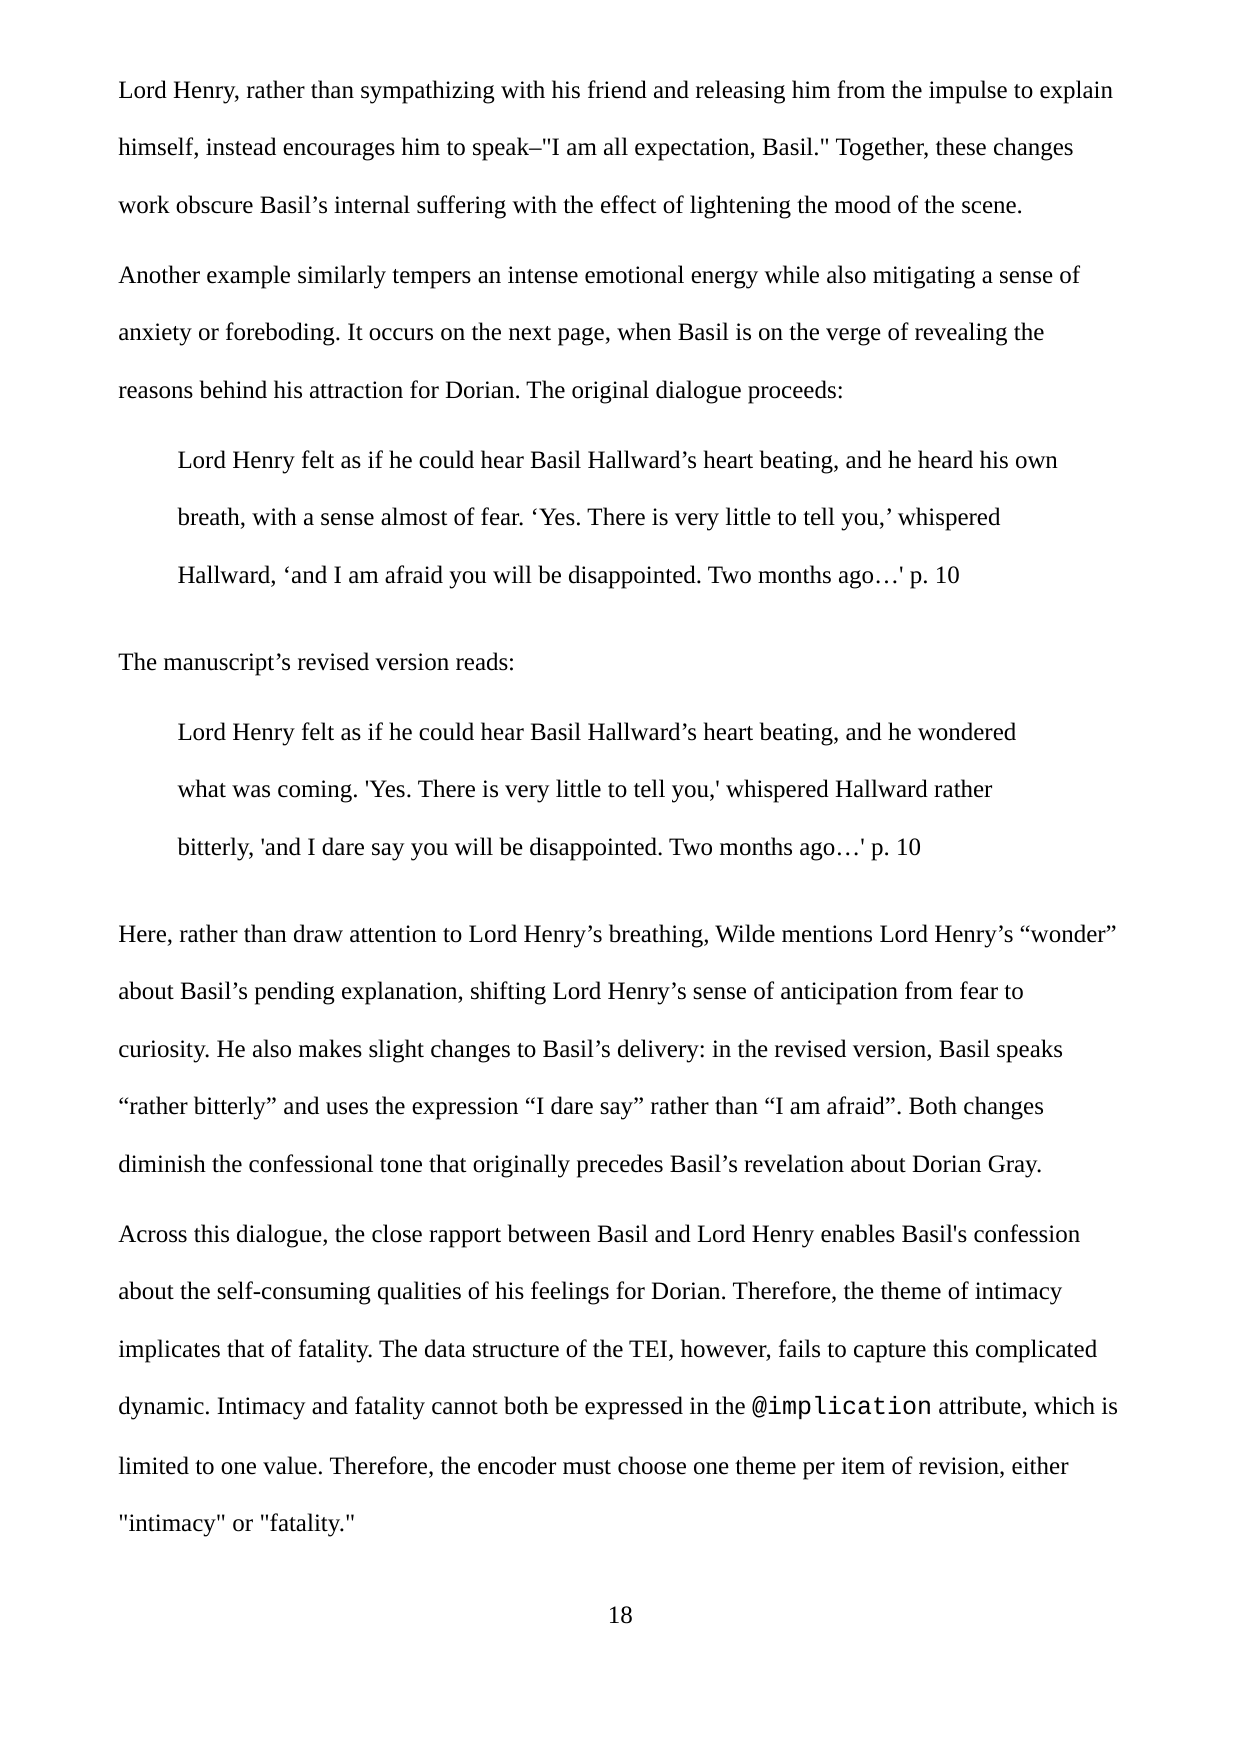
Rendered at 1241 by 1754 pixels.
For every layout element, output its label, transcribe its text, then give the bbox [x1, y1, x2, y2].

text Across this dialogue, the close rapport between Basil and Lord Henry enables Basil's confession about the self-consuming qualities of his feelings for Dorian. Therefore, the theme of intimacy implicates that of fatality. The data structure of the TEI, however, fails to capture this complicated dynamic. Intimacy and fatality cannot both be expressed in the @implication attribute, which is limited to one value. Therefore, the encoder must choose one theme per item of revision, either "intimacy" or "fatality." [118, 1219, 1122, 1537]
text Lord Henry, rather than sympathizing with his friend and releasing him from the impulse to explain himself, instead encourages him to speak–"I am all expectation, Basil." Together, these changes work obscure Basil’s internal suffering with the effect of lightening the mood of the scene. [118, 75, 1122, 219]
text Here, rather than draw attention to Lord Henry’s breathing, Wilde mentions Lord Henry’s “wonder” about Basil’s pending explanation, shifting Lord Henry’s sense of anticipation from fear to curiosity. He also makes slight changes to Basil’s delivery: in the revised version, Basil speaks “rather bitterly” and uses the expression “I dare say” rather than “I am afraid”. Both changes diminish the confessional tone that originally precedes Basil’s revelation about Dorian Gray. [118, 919, 1122, 1178]
text The manuscript’s revised version reads: [118, 647, 1122, 676]
text Another example similarly tempers an intense emotional energy while also mitigating a sense of anxiety or foreboding. It occurs on the next page, when Basil is on the verge of revealing the reasons behind his attraction for Dorian. The original dialogue proceeds: [118, 260, 1122, 404]
text Lord Henry felt as if he could hear Basil Hallward’s heart beating, and he wondered what was coming. 'Yes. There is very little to tell you,' whispered Hallward rather bitterly, 'and I dare say you will be disappointed. Two months ago…' p. 10 [177, 717, 1063, 861]
text Lord Henry felt as if he could hear Basil Hallward’s heart beating, and he heard his own breath, with a sense almost of fear. ‘Yes. There is very little to tell you,’ whispered Hallward, ‘and I am afraid you will be disappointed. Two months ago…' p. 10 [177, 445, 1063, 589]
